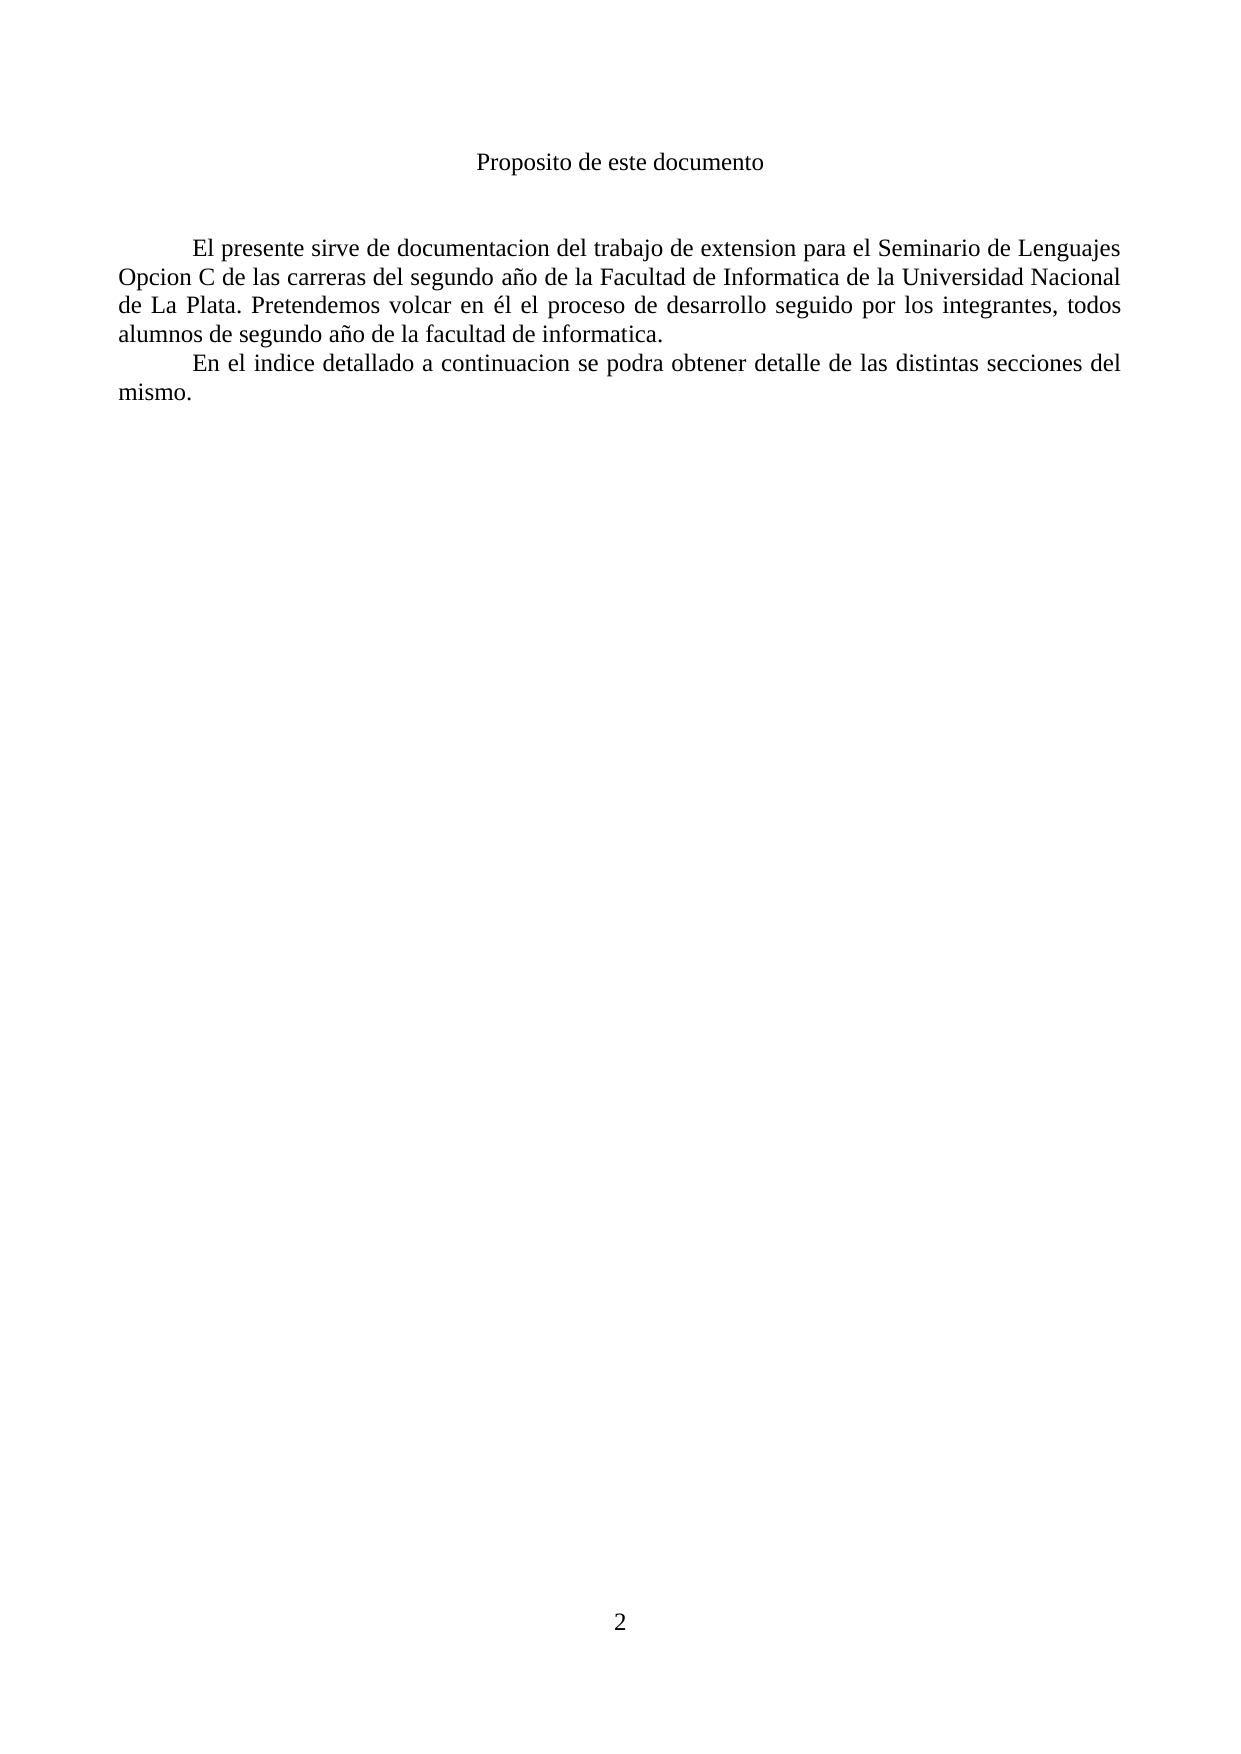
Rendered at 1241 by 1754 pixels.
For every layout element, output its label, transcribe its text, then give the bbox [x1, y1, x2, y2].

text Proposito de este documento [118, 147, 1122, 176]
text El presente sirve de documentacion del trabajo de extension para el Seminario de Lenguajes Opcion C de las carreras del segundo año de la Facultad de Informatica de la Universidad Nacional de La Plata. Pretendemos volcar en él el proceso de desarrollo seguido por los integrantes, todos alumnos de segundo año de la facultad de informatica. [118, 233, 1122, 348]
text En el indice detallado a continuacion se podra obtener detalle de las distintas secciones del mismo. [118, 348, 1122, 406]
